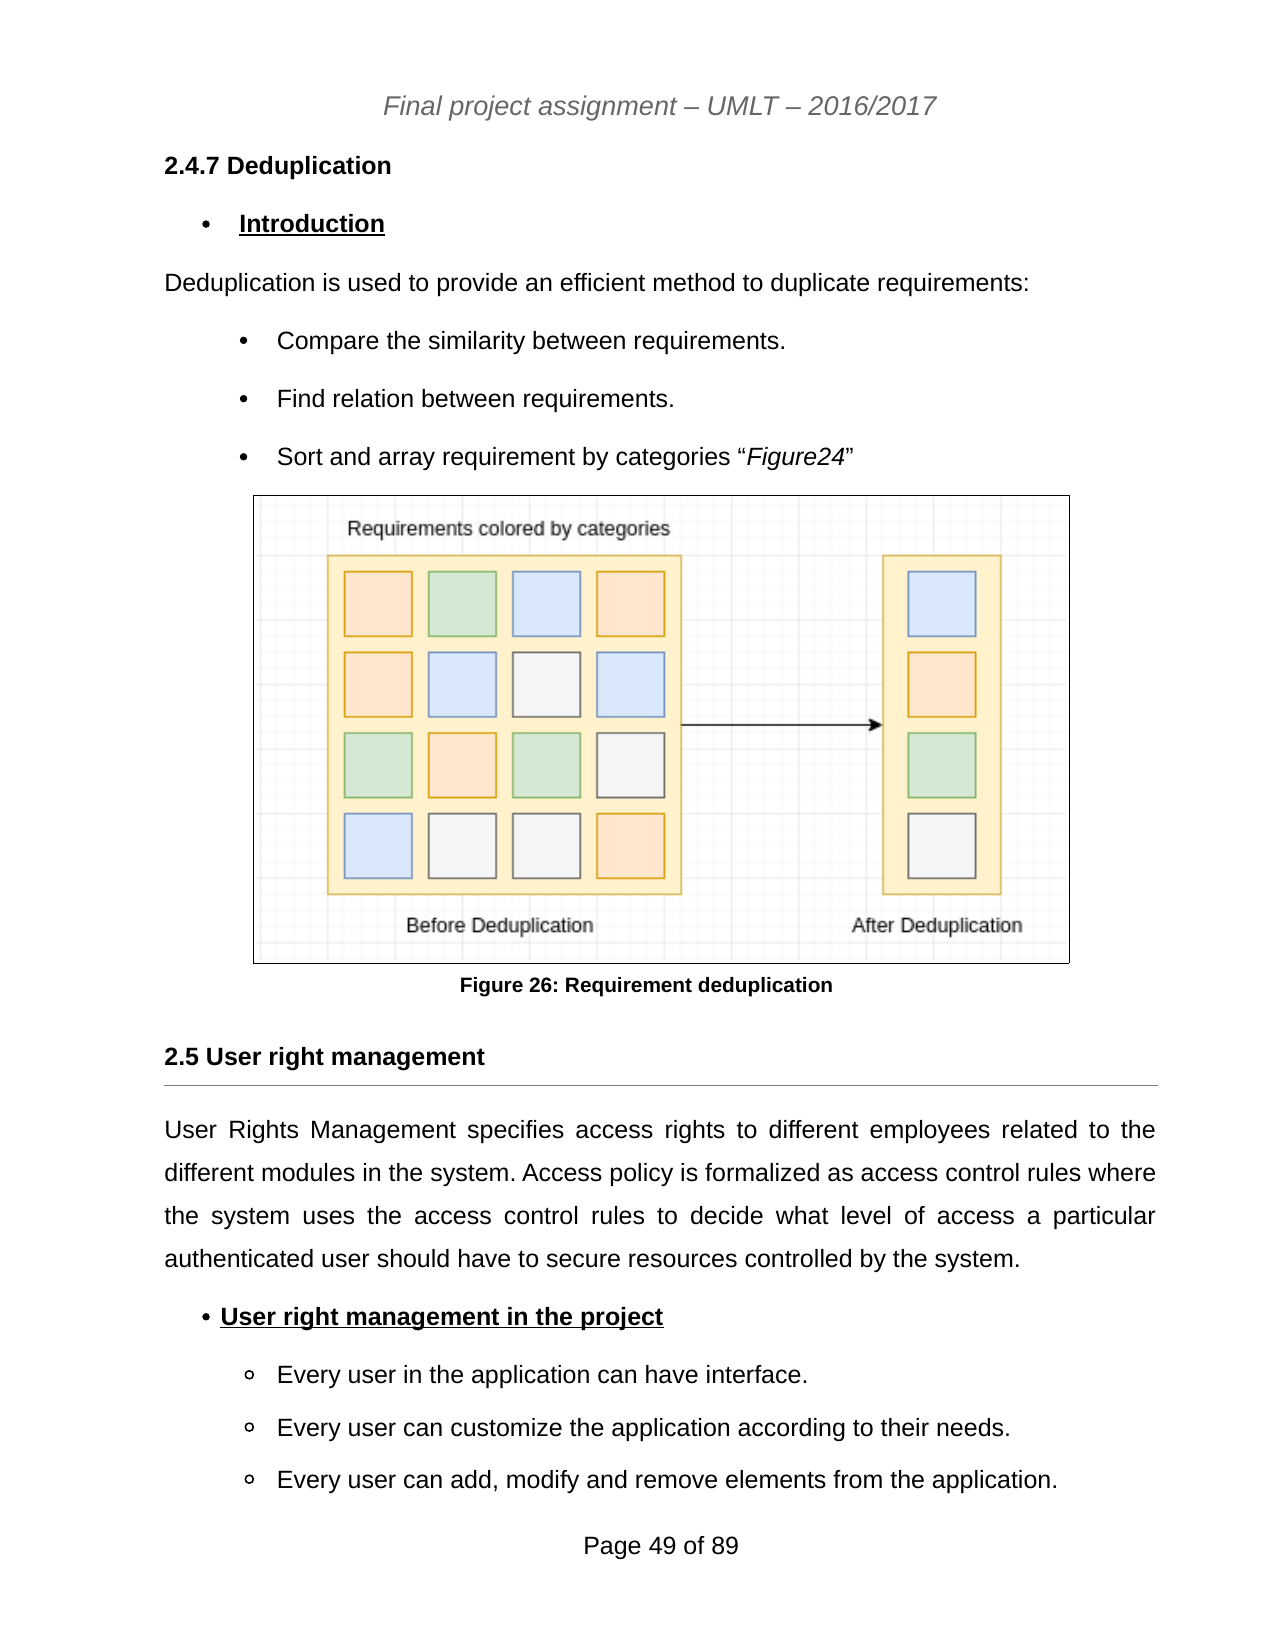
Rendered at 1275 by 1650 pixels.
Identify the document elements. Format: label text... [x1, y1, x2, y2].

list Find relation between requirements. [239, 384, 1158, 413]
picture [256, 497, 1066, 960]
list Every user can add, modify and remove elements from the application. [239, 1465, 1158, 1493]
list Introduction [202, 209, 1158, 238]
subtitle 2.5 User right management [164, 1042, 1158, 1070]
list Compare the similarity between requirements. [239, 326, 1158, 354]
subtitle 2.4.7 Deduplication [164, 151, 1158, 180]
text Figure 26: Requirement deduplication [164, 496, 1158, 997]
list Every user can customize the application according to their needs. [239, 1412, 1158, 1441]
list Sort and array requirement by categories “Figure24” [239, 442, 1158, 471]
text Deduplication is used to provide an efficient method to duplicate requirements: [164, 268, 1158, 296]
list Every user in the application can have interface. [239, 1360, 1158, 1389]
text User Rights Management specifies access rights to different employees related to the different modules in the system. Access policy is formalized as access control rules where the system uses the access control rules to decide what level of access a particular authenticated user should have to secure resources controlled by the system. [164, 1114, 1158, 1273]
list User right management in the project [202, 1302, 1158, 1331]
